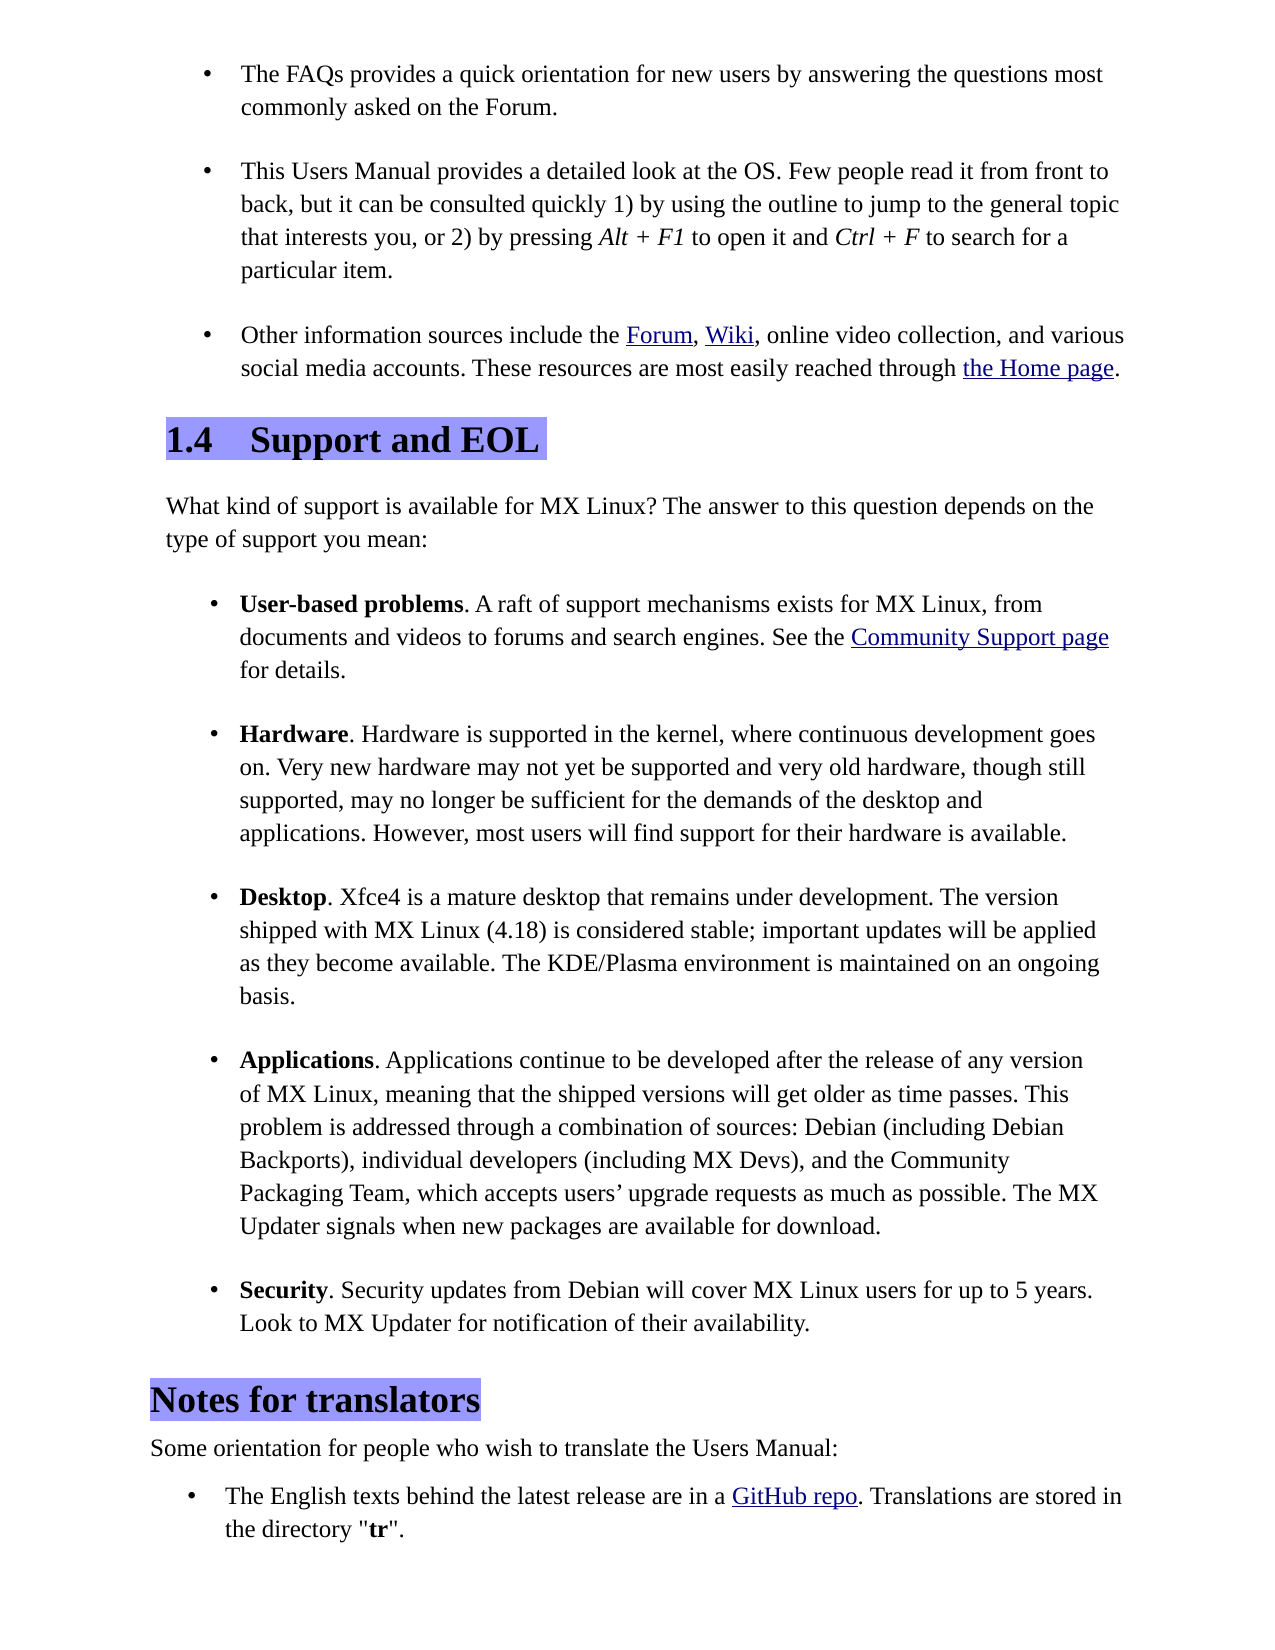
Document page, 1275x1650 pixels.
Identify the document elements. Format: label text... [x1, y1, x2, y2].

list Other information sources include the Forum, Wiki, online video collection, and various social media accounts. These resources are most easily reached through the Home page. [203, 320, 1125, 381]
list This Users Manual provides a detailed look at the OS. Few people read it from front to back, but it can be consulted quickly 1) by using the outline to jump to the general topic that interests you, or 2) by pressing Alt + F1 to open it and Ctrl + F to search for a particular item. [203, 156, 1125, 284]
subtitle Notes for translators [150, 1377, 1125, 1421]
text Some orientation for people who wish to translate the Users Manual: [150, 1433, 1125, 1462]
list Hardware. Hardware is supported in the kernel, where continuous development goes on. Very new hardware may not yet be supported and very old hardware, though still supported, may no longer be sufficient for the demands of the desktop and applications. However, most users will find support for their hardware is available. [210, 719, 1109, 847]
list The FAQs provides a quick orientation for new users by answering the questions most commonly asked on the Forum. [203, 59, 1125, 121]
list Desktop. Xfce4 is a mature desktop that remains under development. The version shipped with MX Linux (4.18) is considered stable; important updates will be applied as they become available. The KDE/Plasma environment is maintained on an ongoing basis. [210, 882, 1109, 1010]
list Applications. Applications continue to be developed after the release of any version of MX Linux, meaning that the shipped versions will get older as time passes. This problem is addressed through a combination of sources: Debian (including Debian Backports), individual developers (including MX Devs), and the Community Packaging Team, which accepts users’ upgrade requests as much as possible. The MX Updater signals when new packages are available for download. [210, 1046, 1109, 1239]
text What kind of support is available for MX Linux? The answer to this question depends on the type of support you mean: [166, 491, 1109, 553]
list Security. Security updates from Debian will cover MX Linux users for up to 5 years. Look to MX Updater for notification of their availability. [210, 1275, 1109, 1337]
subtitle 1.4 Support and EOL [547, 417, 1109, 460]
list The English texts behind the latest release are in a GitHub repo. Translations are stored in the directory "tr". [187, 1481, 1125, 1542]
list User-based problems. A raft of support mechanisms exists for MX Linux, from documents and videos to forums and search engines. See the Community Support page for details. [210, 589, 1109, 683]
